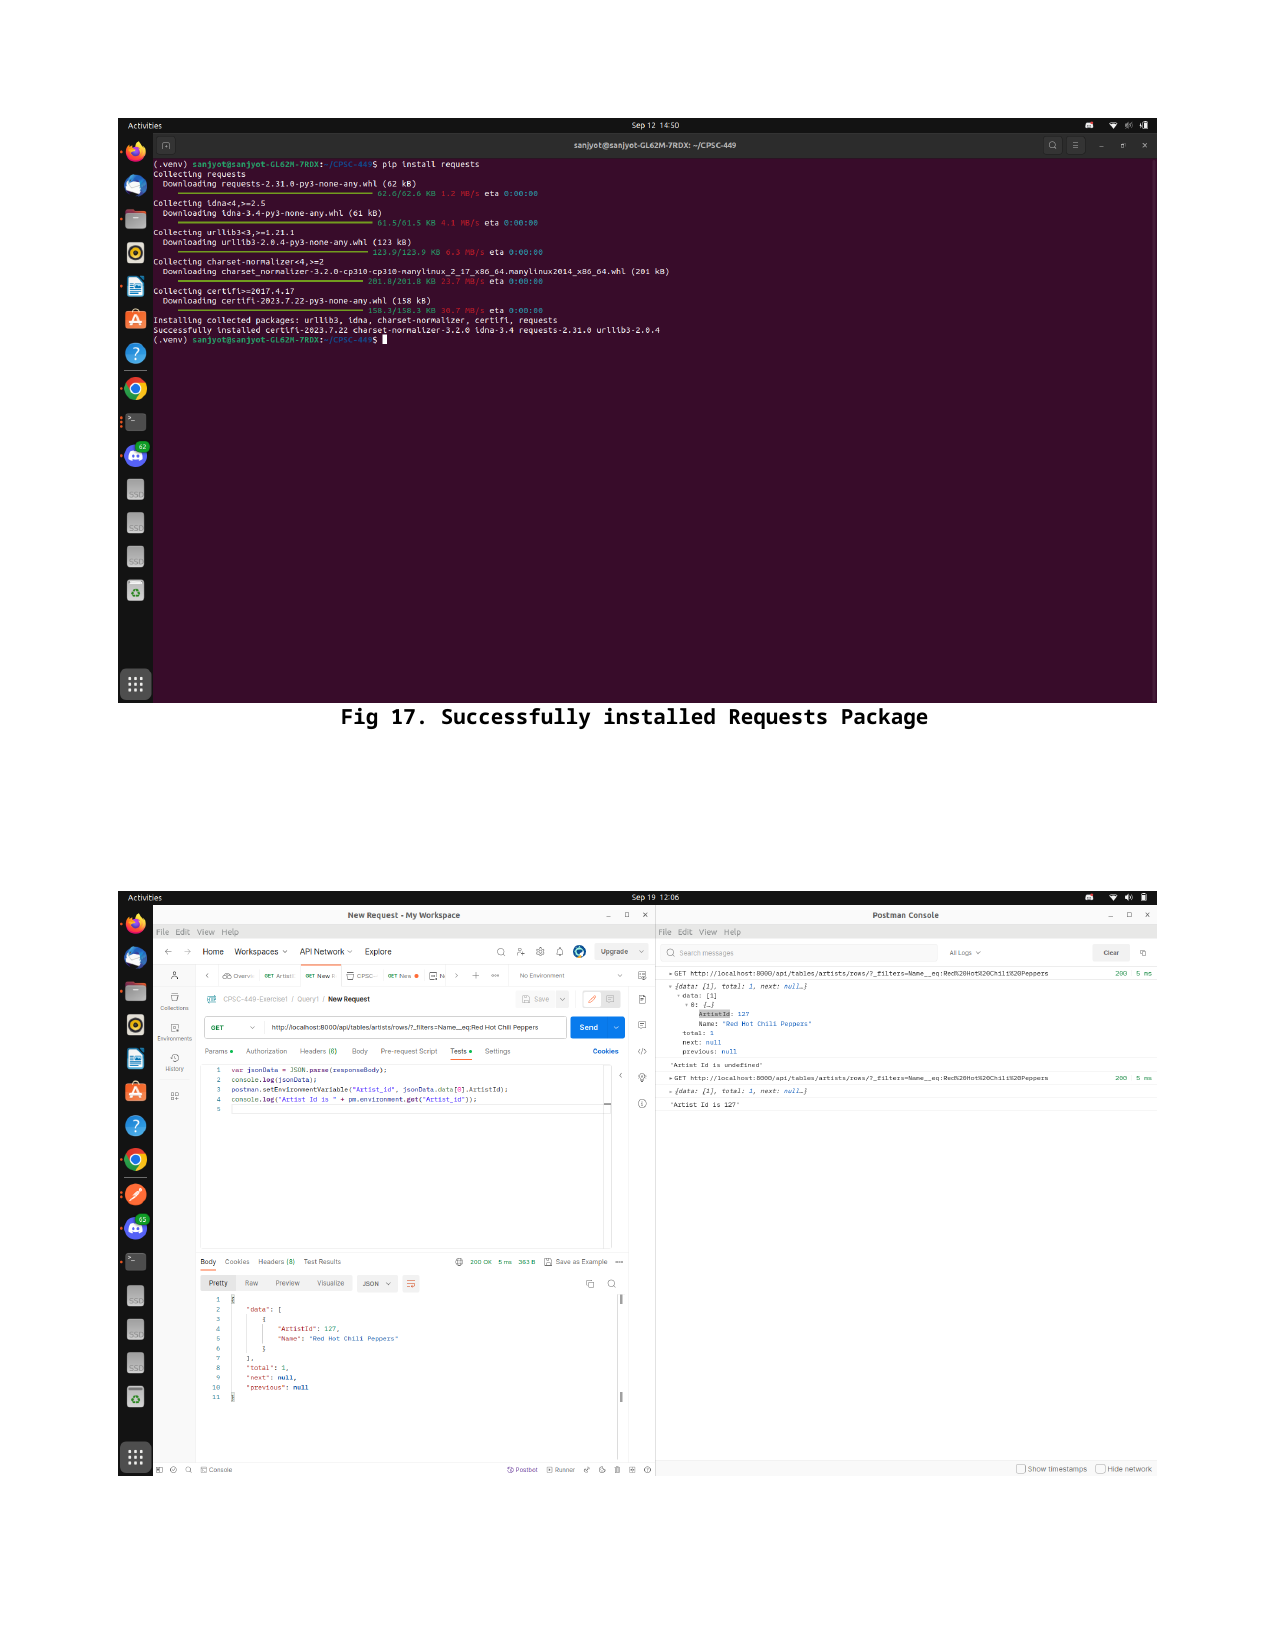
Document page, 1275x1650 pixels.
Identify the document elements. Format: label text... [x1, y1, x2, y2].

picture [118, 891, 1157, 1476]
picture [118, 118, 1157, 703]
text [118, 1476, 1157, 1528]
text Fig 17. Successfully installed Requests Package [118, 703, 1157, 731]
